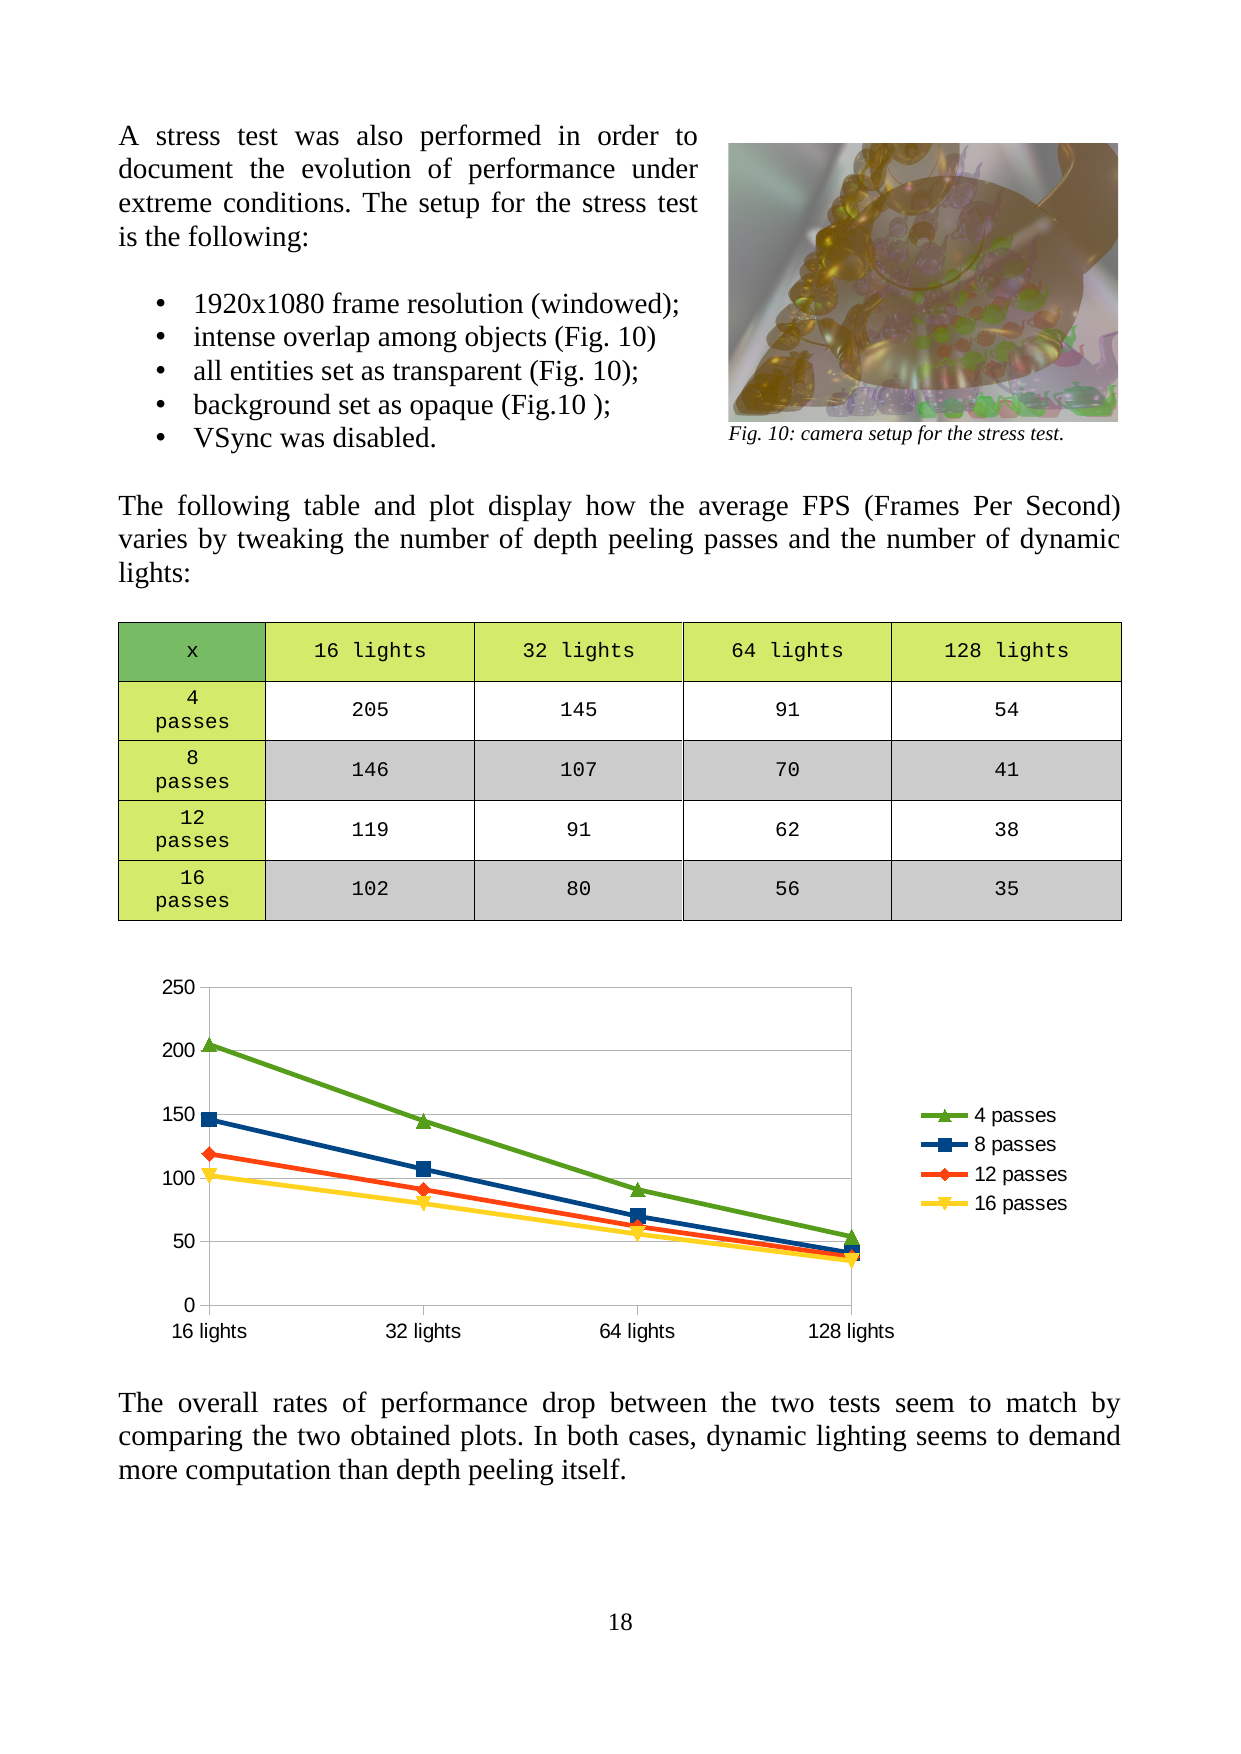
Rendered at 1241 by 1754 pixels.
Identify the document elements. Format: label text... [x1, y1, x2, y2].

table_cell 91 [684, 682, 891, 740]
list all entities set as transparent (Fig. 10); [156, 353, 699, 387]
table_cell 12 passes [119, 801, 265, 860]
table_cell 16 passes [119, 861, 265, 920]
table_cell 91 [475, 801, 682, 860]
table_cell 35 [892, 861, 1121, 920]
table_cell 102 [266, 861, 474, 920]
table_cell 80 [475, 861, 682, 920]
table_header 64 lights [684, 623, 891, 681]
picture [728, 143, 1119, 422]
text The overall rates of performance drop between the two tests seem to match by comparing the two obtained plots. In both cases, dynamic lighting seems to demand more computation than depth peeling itself. [118, 1385, 1122, 1486]
table_cell 56 [684, 861, 891, 920]
table_header x [119, 623, 265, 681]
text A stress test was also performed in order to document the evolution of performance under extreme conditions. The setup for the stress test is the following: [118, 118, 1122, 445]
text Fig. 10: camera setup for the stress test. [728, 422, 1118, 445]
table_cell 38 [892, 801, 1121, 860]
table_cell 146 [266, 741, 474, 800]
list intense overlap among objects (Fig. 10) [156, 319, 699, 353]
table_header 128 lights [892, 623, 1121, 681]
table_header 32 lights [475, 623, 682, 681]
table_cell 54 [892, 682, 1121, 740]
table_cell 119 [266, 801, 474, 860]
table_cell 205 [266, 682, 474, 740]
table_cell 4 passes [119, 682, 265, 740]
list 1920x1080 frame resolution (windowed); [156, 286, 699, 319]
table_header 16 lights [266, 623, 474, 681]
table_cell 107 [475, 741, 682, 800]
table_cell 8 passes [119, 741, 265, 800]
list background set as opaque (Fig.10 ); [156, 387, 699, 420]
table_cell 41 [892, 741, 1121, 800]
table_cell 70 [684, 741, 891, 800]
table_cell 62 [684, 801, 891, 860]
list VSync was disabled. [156, 420, 1122, 454]
table_cell 145 [475, 682, 682, 740]
text The following table and plot display how the average FPS (Frames Per Second) varies by tweaking the number of depth peeling passes and the number of dynamic lights: [118, 488, 1122, 588]
